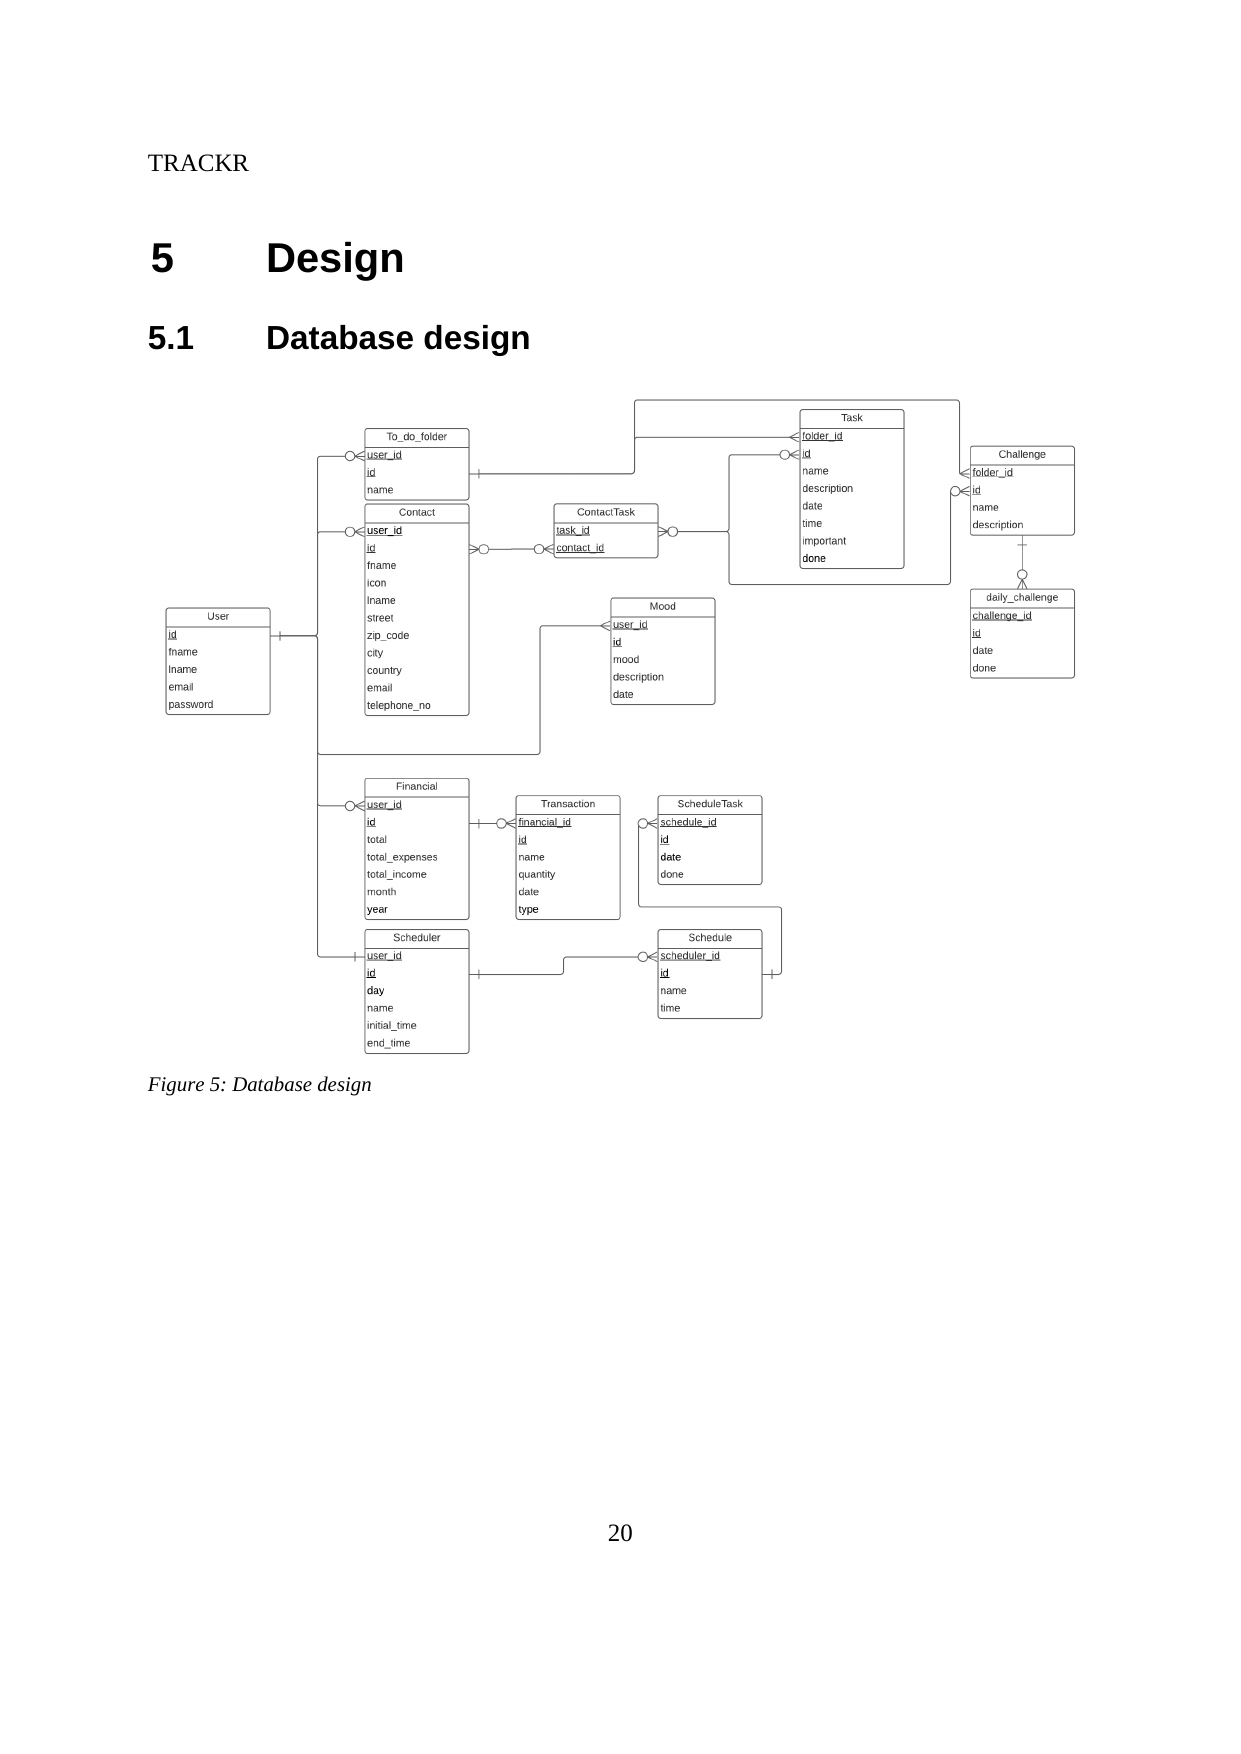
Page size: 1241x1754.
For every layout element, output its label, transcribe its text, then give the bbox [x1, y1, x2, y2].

subtitle Design [148, 231, 1093, 284]
text Figure 5: Database design [148, 1072, 1093, 1096]
picture [147, 381, 1093, 1072]
subtitle Database design [148, 318, 1093, 356]
